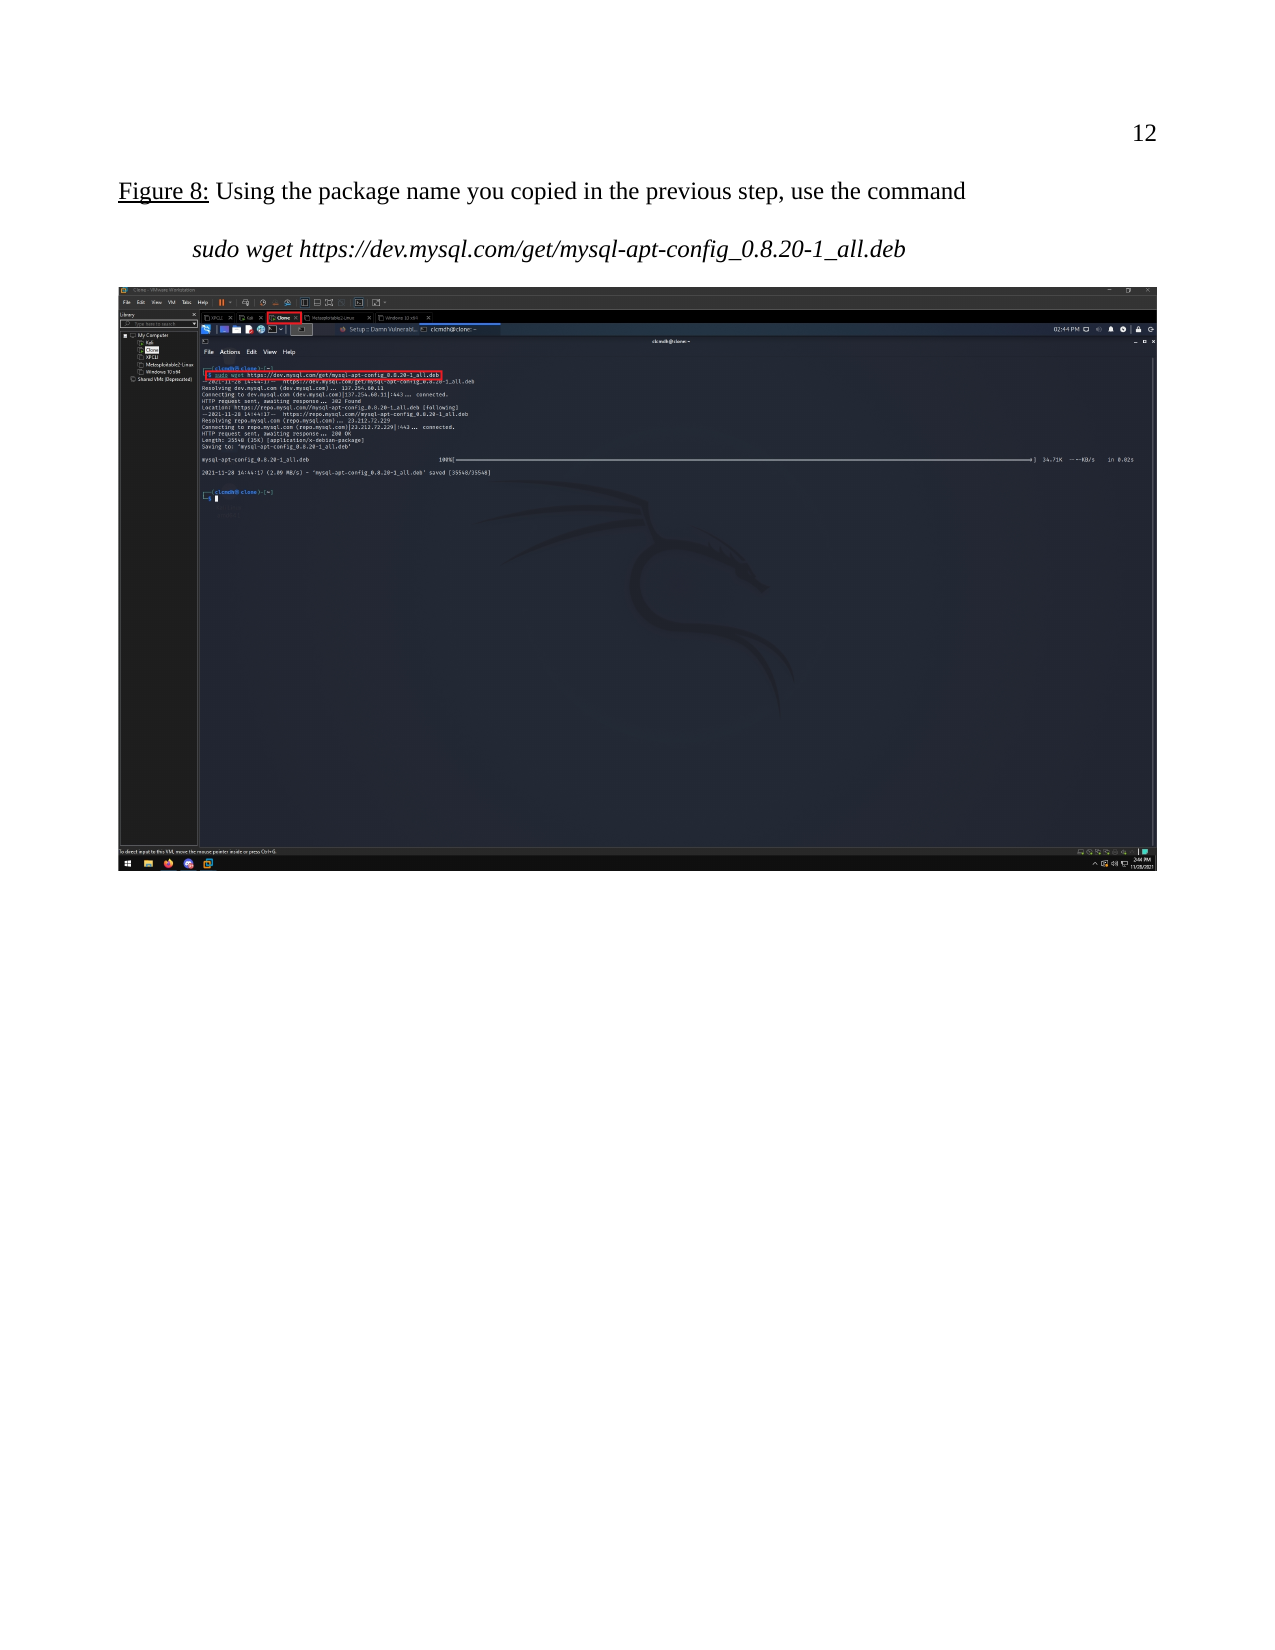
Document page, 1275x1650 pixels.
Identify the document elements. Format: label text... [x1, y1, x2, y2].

text Figure 8: Using the package name you copied in the previous step, use the command [118, 176, 1157, 205]
text sudo wget https://dev.mysql.com/get/mysql-apt-config_0.8.20-1_all.deb [118, 234, 1157, 263]
picture [118, 287, 1157, 871]
